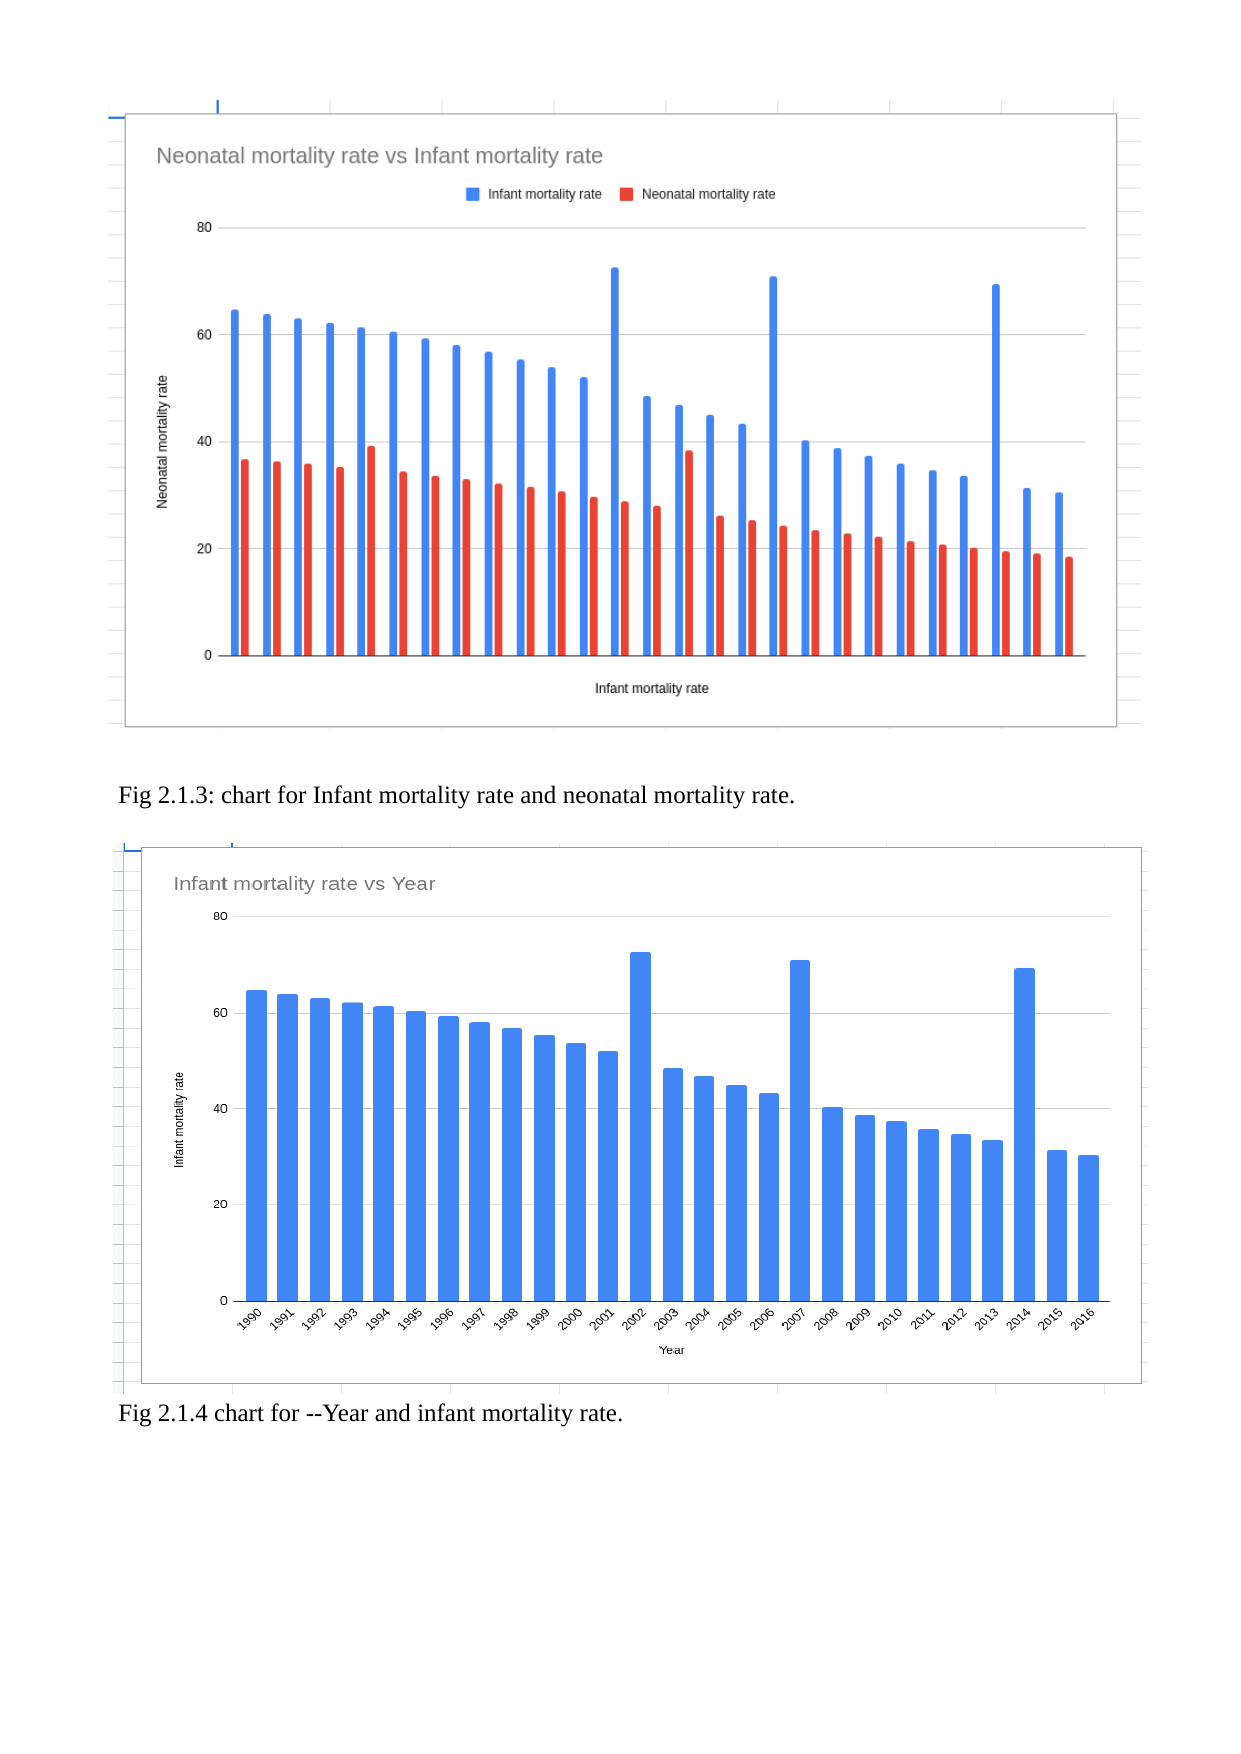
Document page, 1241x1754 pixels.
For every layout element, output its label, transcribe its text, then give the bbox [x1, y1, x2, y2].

text Fig 2.1.4 chart for --Year and infant mortality rate. [118, 1279, 1122, 1427]
picture [113, 843, 194, 1394]
text Fig 2.1.3: chart for Infant mortality rate and neonatal mortality rate. [118, 781, 1122, 809]
